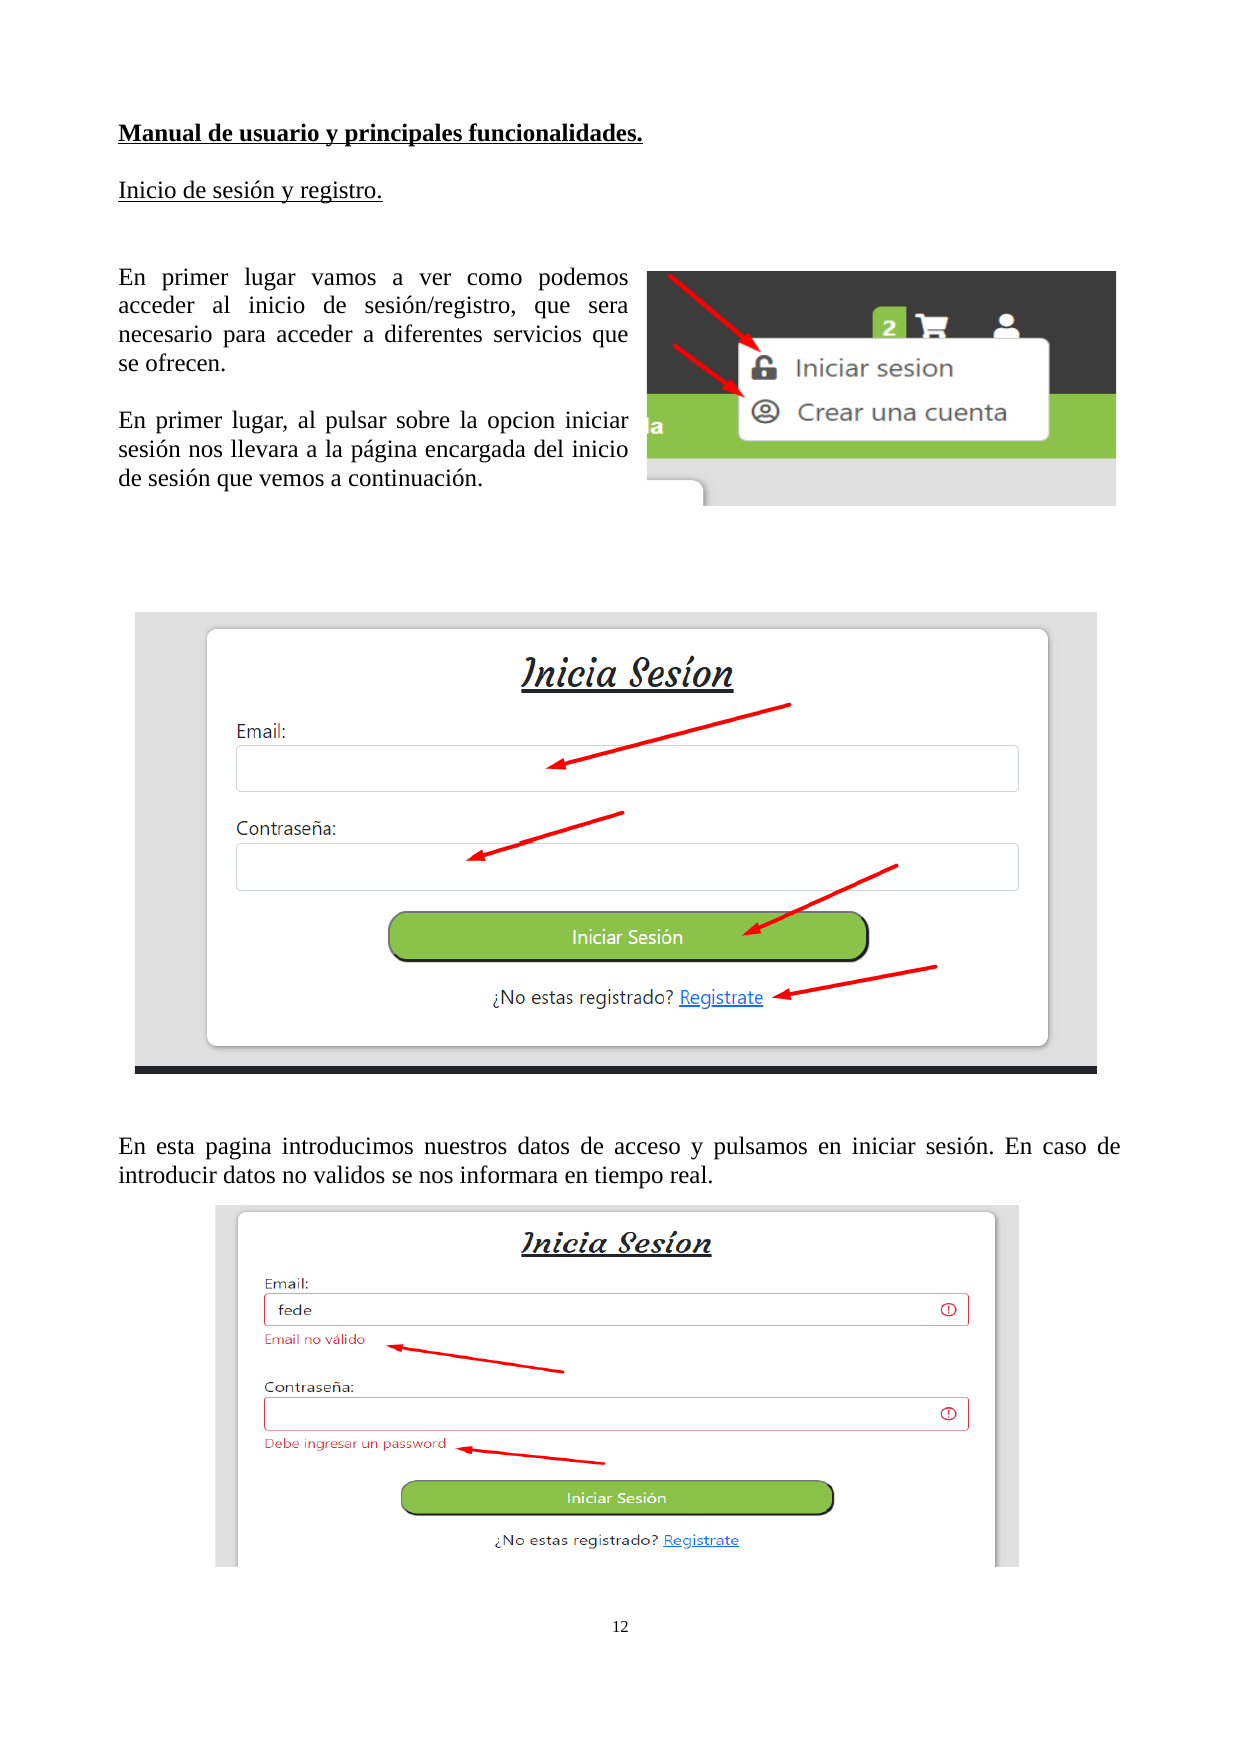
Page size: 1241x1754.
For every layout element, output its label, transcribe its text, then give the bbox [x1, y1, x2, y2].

picture [646, 271, 1117, 506]
text Manual de usuario y principales funcionalidades. [118, 118, 1122, 147]
text En primer lugar, al pulsar sobre la opcion iniciar sesión nos llevara a la página encargada del inicio de sesión que vemos a continuación. [118, 406, 646, 492]
picture [134, 612, 1097, 1074]
text En primer lugar vamos a ver como podemos acceder al inicio de sesión/registro, que sera necesario para acceder a diferentes servicios que se ofrecen. [118, 262, 1122, 377]
text Inicio de sesión y registro. [118, 176, 1122, 204]
picture [215, 1205, 1019, 1567]
text En esta pagina introducimos nuestros datos de acceso y pulsamos en iniciar sesión. En caso de introducir datos no validos se nos informara en tiempo real. [118, 1131, 1122, 1188]
